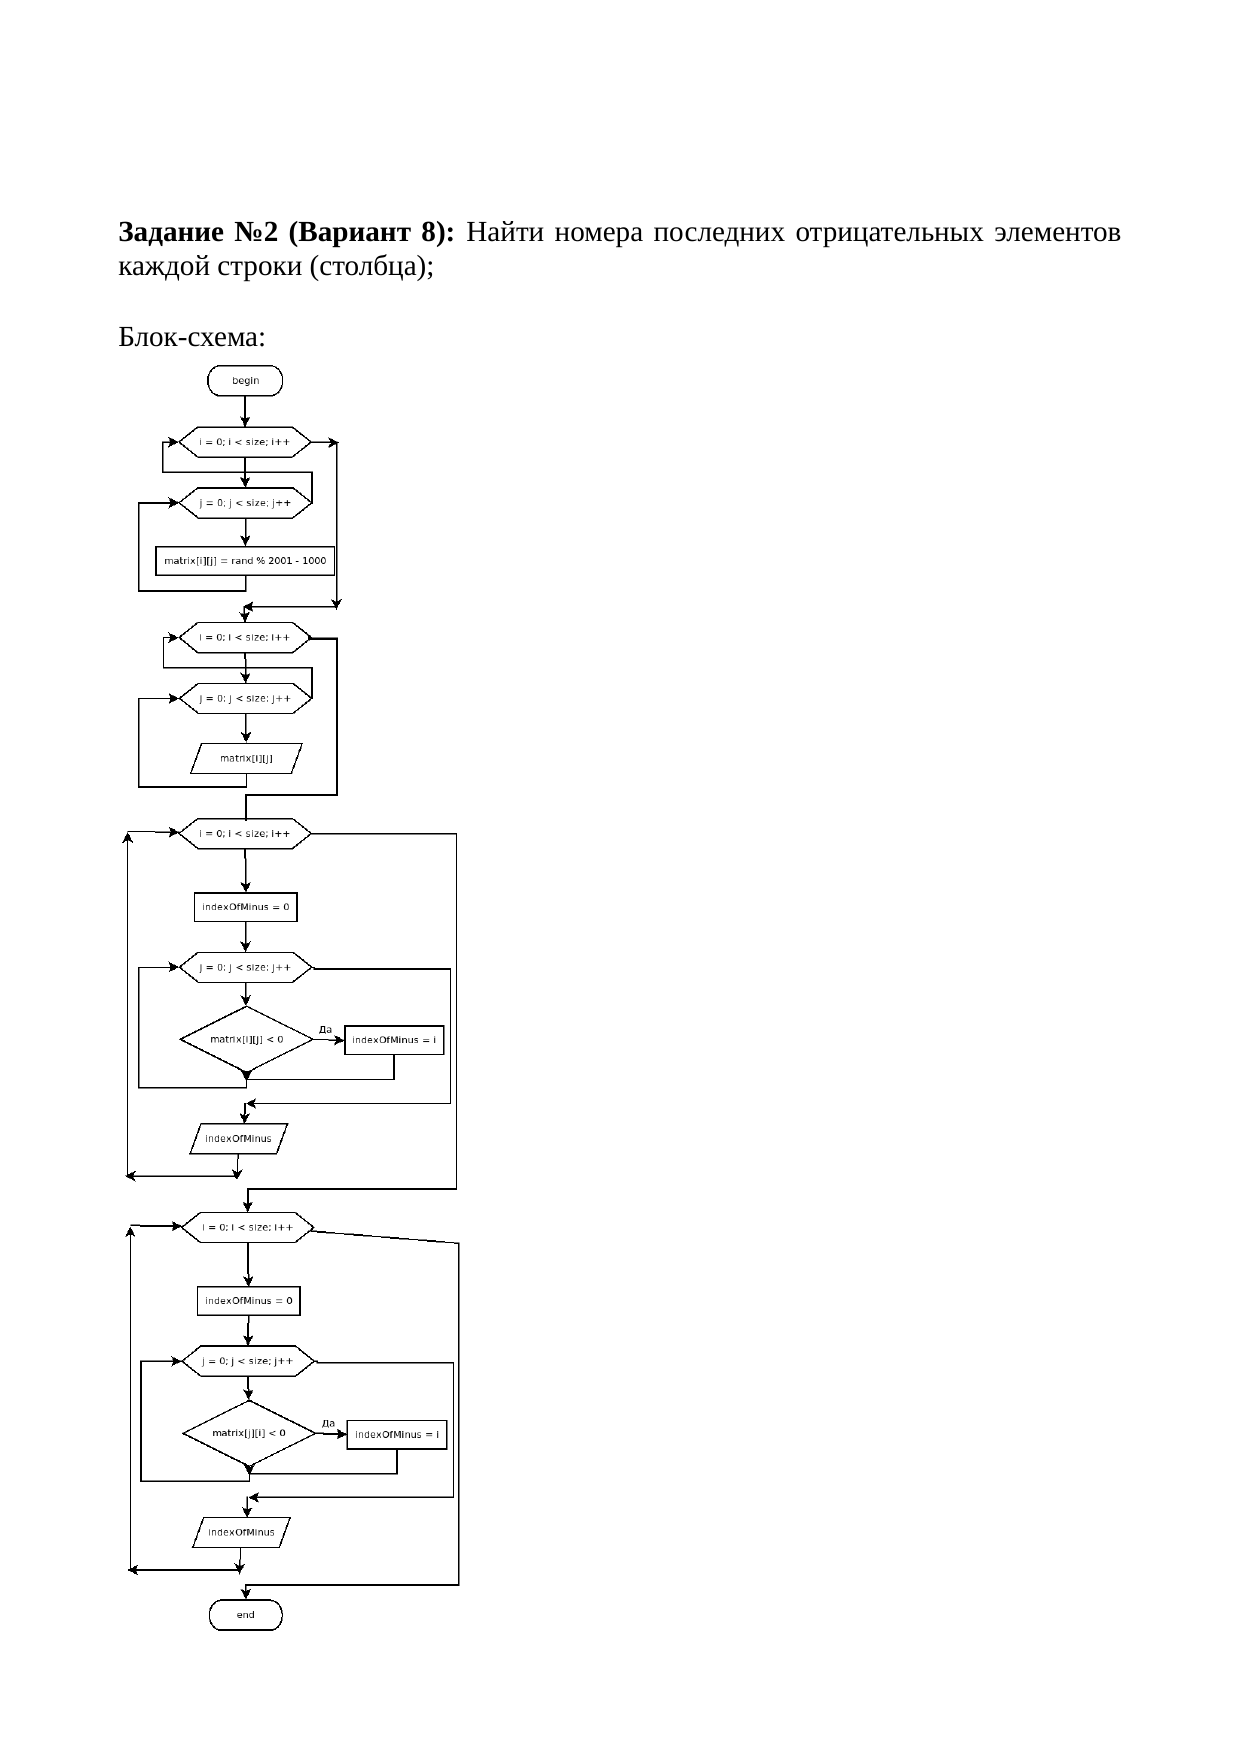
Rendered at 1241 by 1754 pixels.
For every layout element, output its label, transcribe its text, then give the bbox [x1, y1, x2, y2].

picture [122, 364, 460, 1632]
text Задание №2 (Вариант 8): Найти номера последних отрицательных элементов каждой строки (столбца); [118, 214, 1122, 281]
text Блок-схема: [118, 319, 1122, 352]
